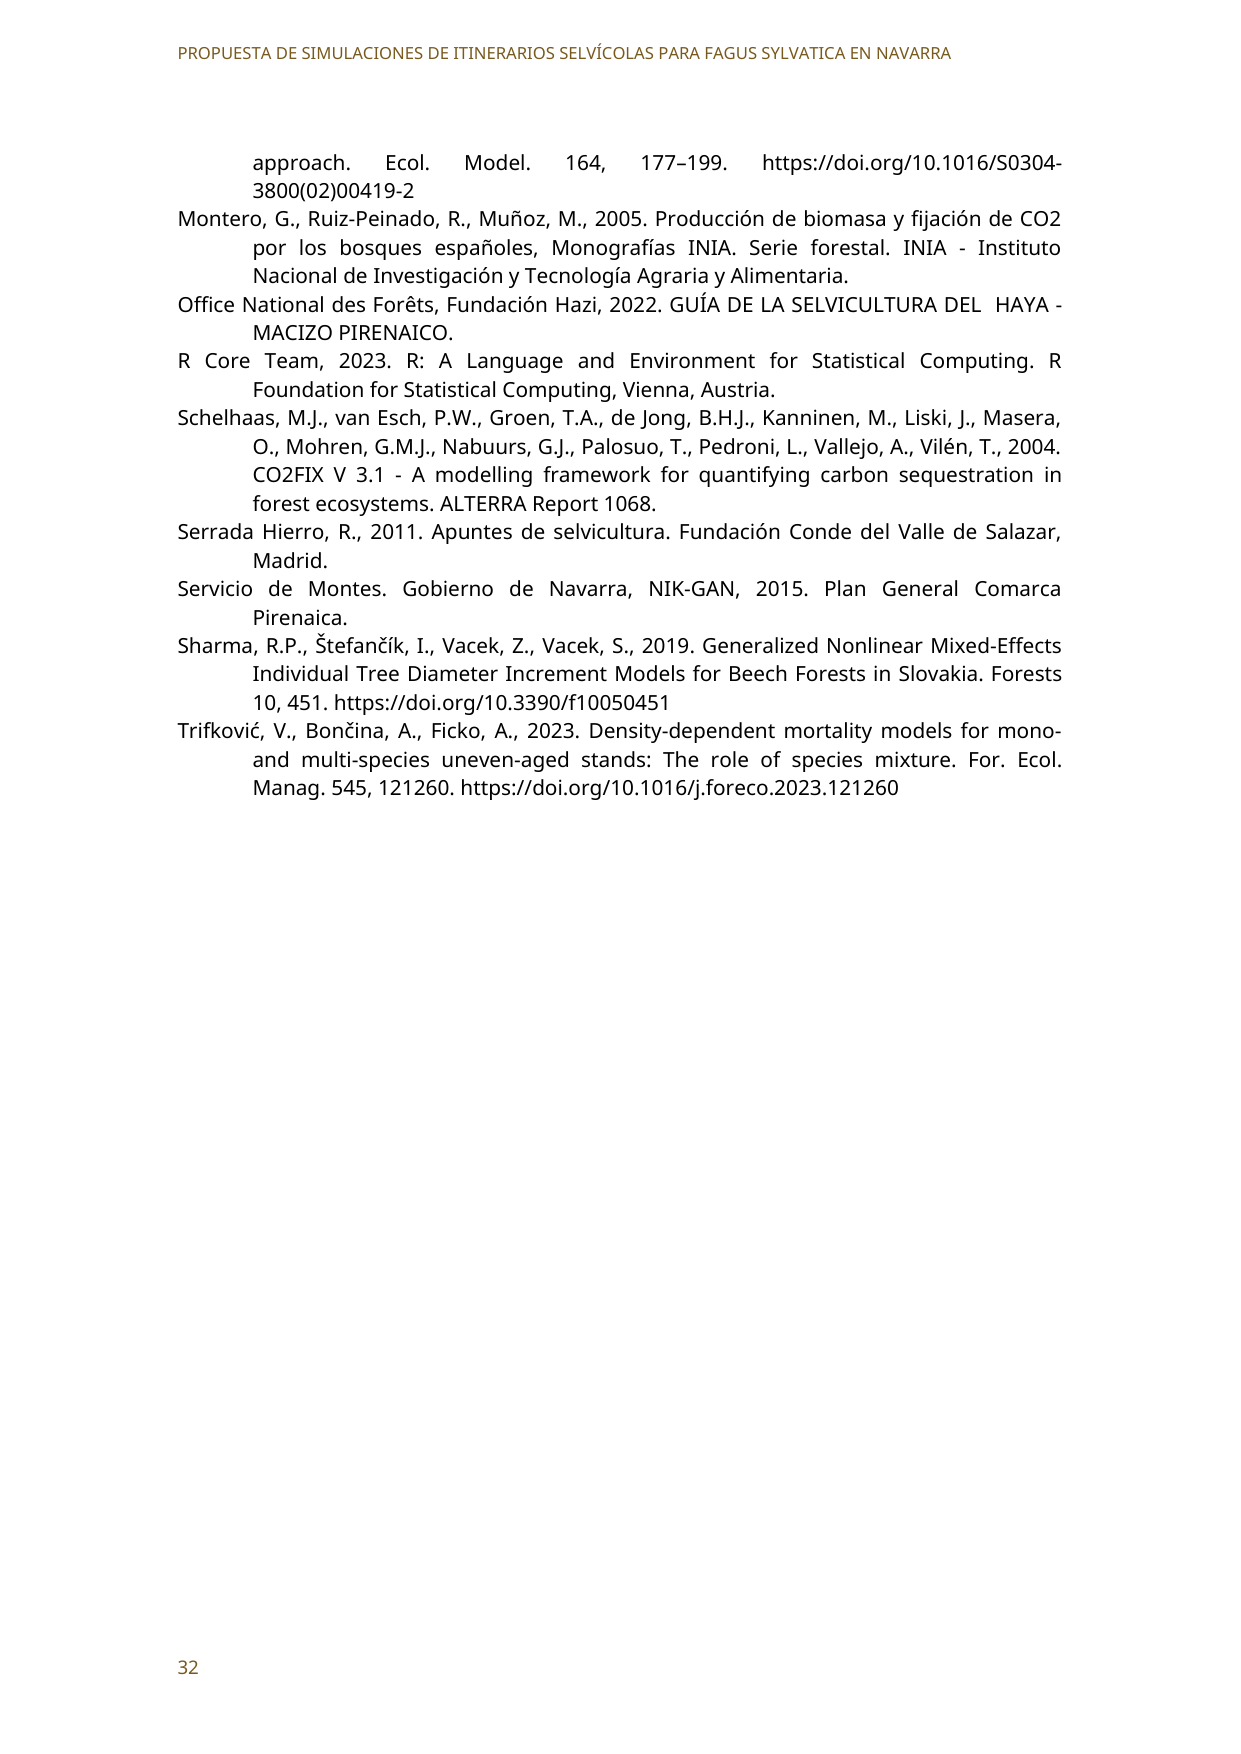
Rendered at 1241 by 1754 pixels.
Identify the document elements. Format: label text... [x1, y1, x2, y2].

text Trifković, V., Bončina, A., Ficko, A., 2023. Density-dependent mortality models for mono- and multi-species uneven-aged stands: The role of species mixture. For. Ecol. Manag. 545, 121260. https://doi.org/10.1016/j.foreco.2023.121260 [177, 716, 1063, 802]
text Sharma, R.P., Štefančík, I., Vacek, Z., Vacek, S., 2019. Generalized Nonlinear Mixed-Effects Individual Tree Diameter Increment Models for Beech Forests in Slovakia. Forests 10, 451. https://doi.org/10.3390/f10050451 [177, 631, 1063, 716]
text Montero, G., Ruiz-Peinado, R., Muñoz, M., 2005. Producción de biomasa y fijación de CO2 por los bosques españoles, Monografías INIA. Serie forestal. INIA - Instituto Nacional de Investigación y Tecnología Agraria y Alimentaria. [177, 204, 1063, 290]
text R Core Team, 2023. R: A Language and Environment for Statistical Computing. R Foundation for Statistical Computing, Vienna, Austria. [177, 347, 1063, 403]
text Serrada Hierro, R., 2011. Apuntes de selvicultura. Fundación Conde del Valle de Salazar, Madrid. [177, 517, 1063, 574]
text Office National des Forêts, Fundación Hazi, 2022. GUÍA DE LA SELVICULTURA DEL HAYA - MACIZO PIRENAICO. [177, 290, 1063, 347]
text Servicio de Montes. Gobierno de Navarra, NIK-GAN, 2015. Plan General Comarca Pirenaica. [177, 574, 1063, 631]
text approach. Ecol. Model. 164, 177–199. https://doi.org/10.1016/S0304-3800(02)00419-2 [177, 148, 1063, 204]
text Schelhaas, M.J., van Esch, P.W., Groen, T.A., de Jong, B.H.J., Kanninen, M., Liski, J., Masera, O., Mohren, G.M.J., Nabuurs, G.J., Palosuo, T., Pedroni, L., Vallejo, A., Vilén, T., 2004. CO2FIX V 3.1 - A modelling framework for quantifying carbon sequestration in forest ecosystems. ALTERRA Report 1068. [177, 403, 1063, 517]
